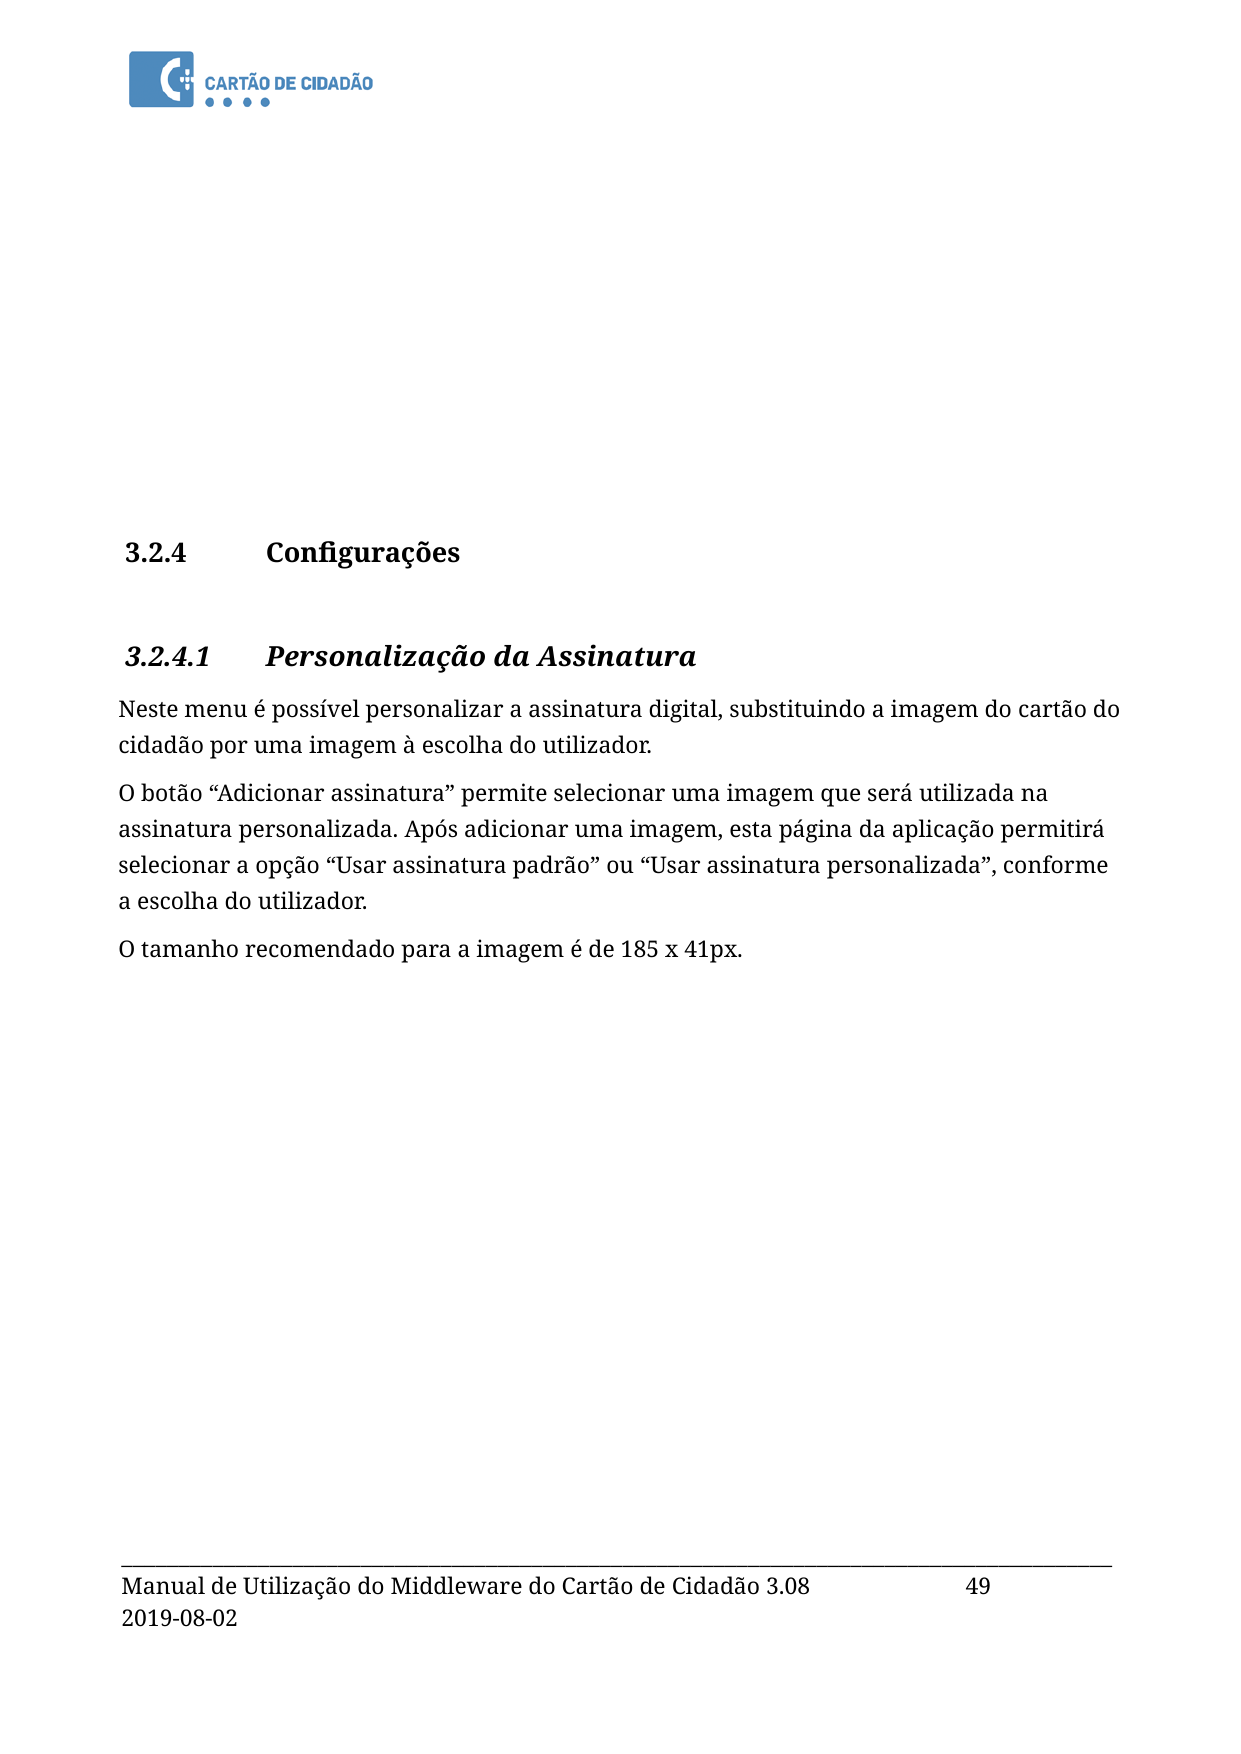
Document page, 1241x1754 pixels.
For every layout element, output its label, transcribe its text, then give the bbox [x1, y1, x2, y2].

text Neste menu é possível personalizar a assinatura digital, substituindo a imagem do cartão do cidadão por uma imagem à escolha do utilizador. [118, 693, 1122, 760]
subtitle Personalização da Assinatura [118, 637, 1122, 674]
picture [127, 45, 420, 115]
subtitle Configurações [118, 533, 1122, 570]
text O botão “Adicionar assinatura” permite selecionar uma imagem que será utilizada na assinatura personalizada. Após adicionar uma imagem, esta página da aplicação permitirá selecionar a opção “Usar assinatura padrão” ou “Usar assinatura personalizada”, conforme a escolha do utilizador. [118, 777, 1122, 916]
text O tamanho recomendado para a imagem é de 185 x 41px. [118, 933, 1122, 964]
